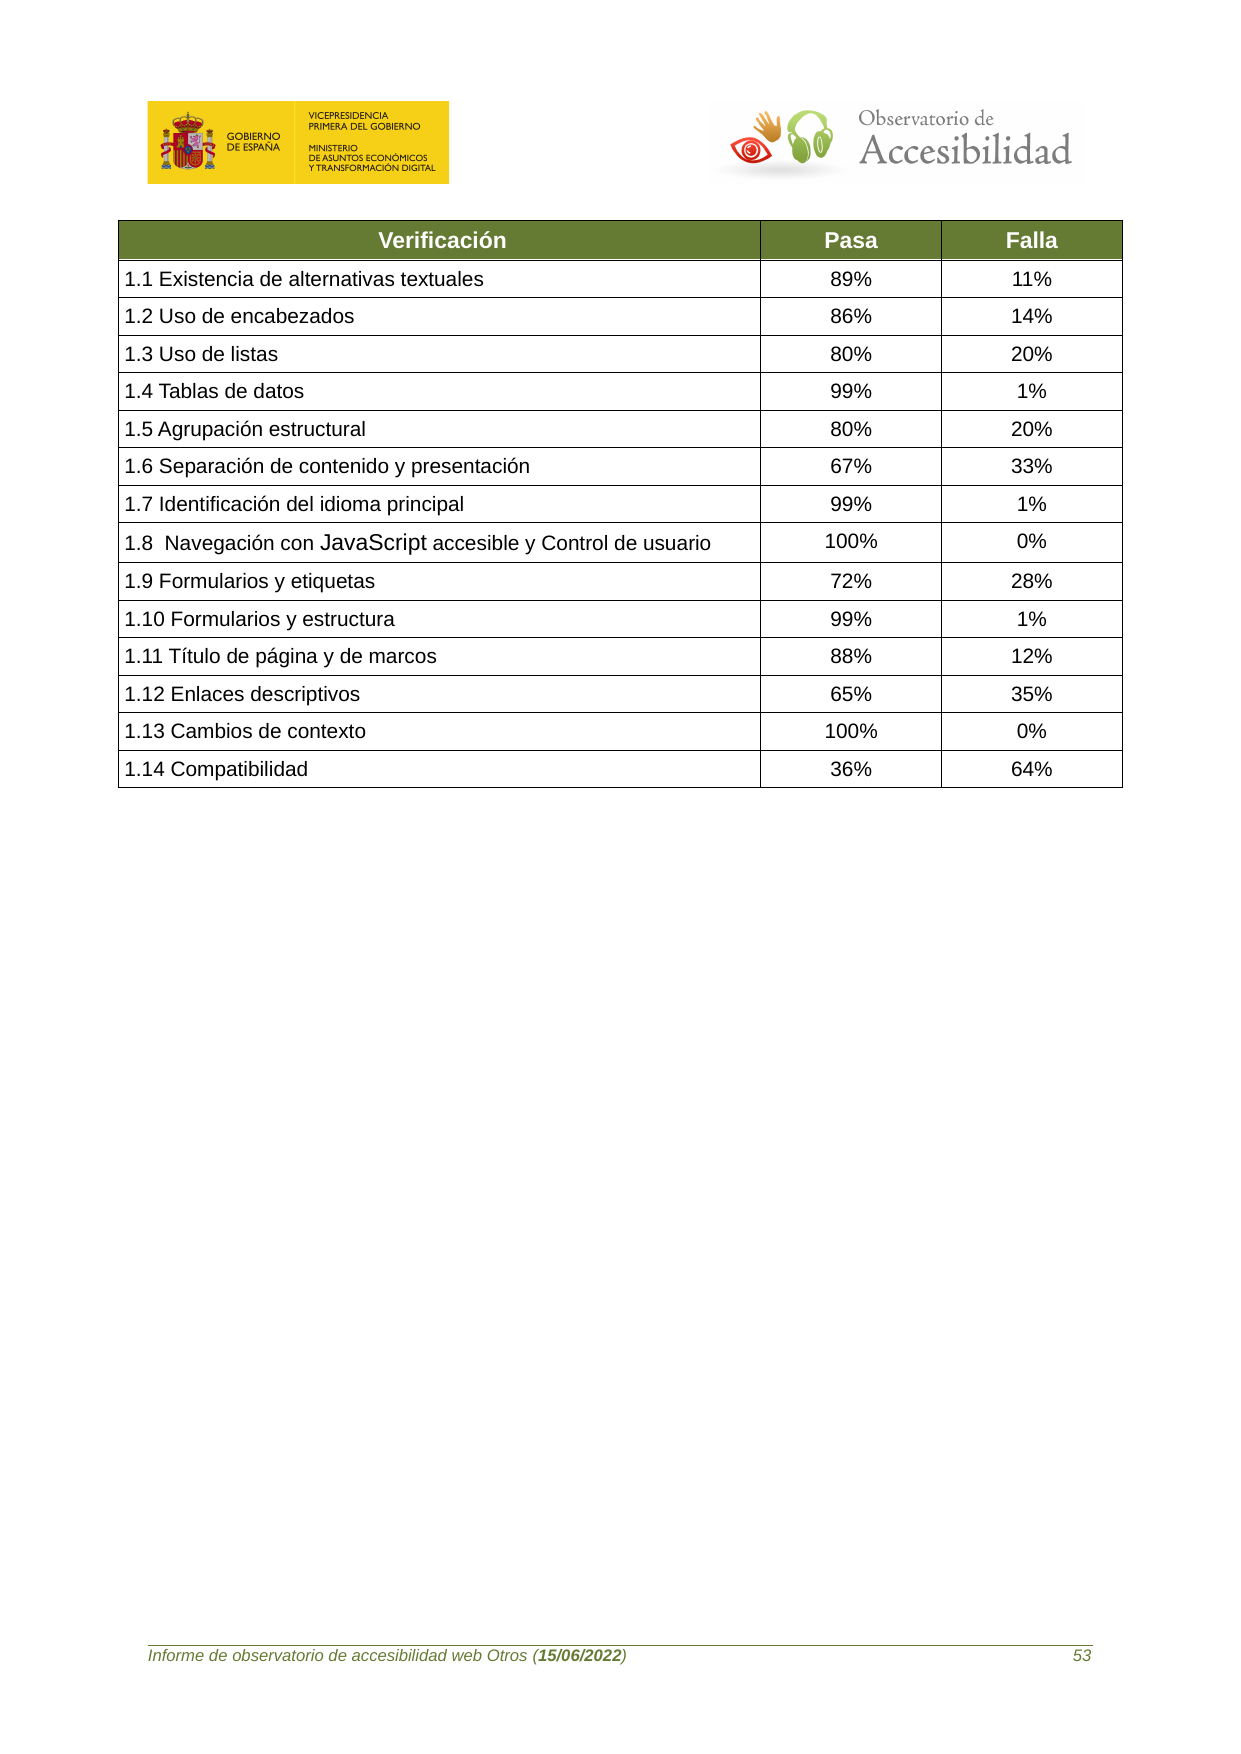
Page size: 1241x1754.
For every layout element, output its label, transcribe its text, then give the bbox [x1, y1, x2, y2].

table_cell 1% [942, 486, 1122, 522]
table_header Pasa [761, 221, 941, 259]
table_cell 67% [761, 448, 941, 484]
table_cell 89% [761, 261, 941, 297]
table_cell 20% [942, 336, 1122, 372]
table_cell 65% [761, 676, 941, 712]
table_cell 11% [942, 261, 1122, 297]
table_cell 100% [761, 713, 941, 749]
table_cell 35% [942, 676, 1122, 712]
table_header Verificación [119, 221, 760, 259]
table_cell 1% [942, 601, 1122, 637]
table_cell 1.12 Enlaces descriptivos [119, 676, 760, 712]
table_cell 33% [942, 448, 1122, 484]
table_cell 12% [942, 638, 1122, 674]
table_cell 28% [942, 563, 1122, 599]
table_cell 1.3 Uso de listas [119, 336, 760, 372]
table_cell 88% [761, 638, 941, 674]
table_cell 80% [761, 336, 941, 372]
table_cell 86% [761, 298, 941, 334]
picture [147, 101, 450, 184]
table_cell 99% [761, 373, 941, 409]
table_cell 1.1 Existencia de alternativas textuales [119, 261, 760, 297]
table_cell 0% [942, 713, 1122, 749]
table_cell 1.14 Compatibilidad [119, 751, 760, 787]
table_cell 0% [942, 523, 1122, 562]
table_cell 1.9 Formularios y etiquetas [119, 563, 760, 599]
table_cell 1.4 Tablas de datos [119, 373, 760, 409]
table_cell 99% [761, 601, 941, 637]
table_cell 99% [761, 486, 941, 522]
table_cell 1.7 Identificación del idioma principal [119, 486, 760, 522]
table_cell 72% [761, 563, 941, 599]
table_cell 1% [942, 373, 1122, 409]
table_cell 1.10 Formularios y estructura [119, 601, 760, 637]
table_cell 14% [942, 298, 1122, 334]
table_cell 1.6 Separación de contenido y presentación [119, 448, 760, 484]
table_cell 1.2 Uso de encabezados [119, 298, 760, 334]
table_cell 36% [761, 751, 941, 787]
table_cell 1.5 Agrupación estructural [119, 411, 760, 447]
table_cell 64% [942, 751, 1122, 787]
table_cell 1.8 Navegación con JavaScript accesible y Control de usuario [119, 523, 760, 562]
picture [710, 101, 1086, 184]
table_cell 1.13 Cambios de contexto [119, 713, 760, 749]
table_cell 80% [761, 411, 941, 447]
table_cell 1.11 Título de página y de marcos [119, 638, 760, 674]
table_cell 100% [761, 523, 941, 562]
table_header Falla [942, 221, 1122, 259]
table_cell 20% [942, 411, 1122, 447]
